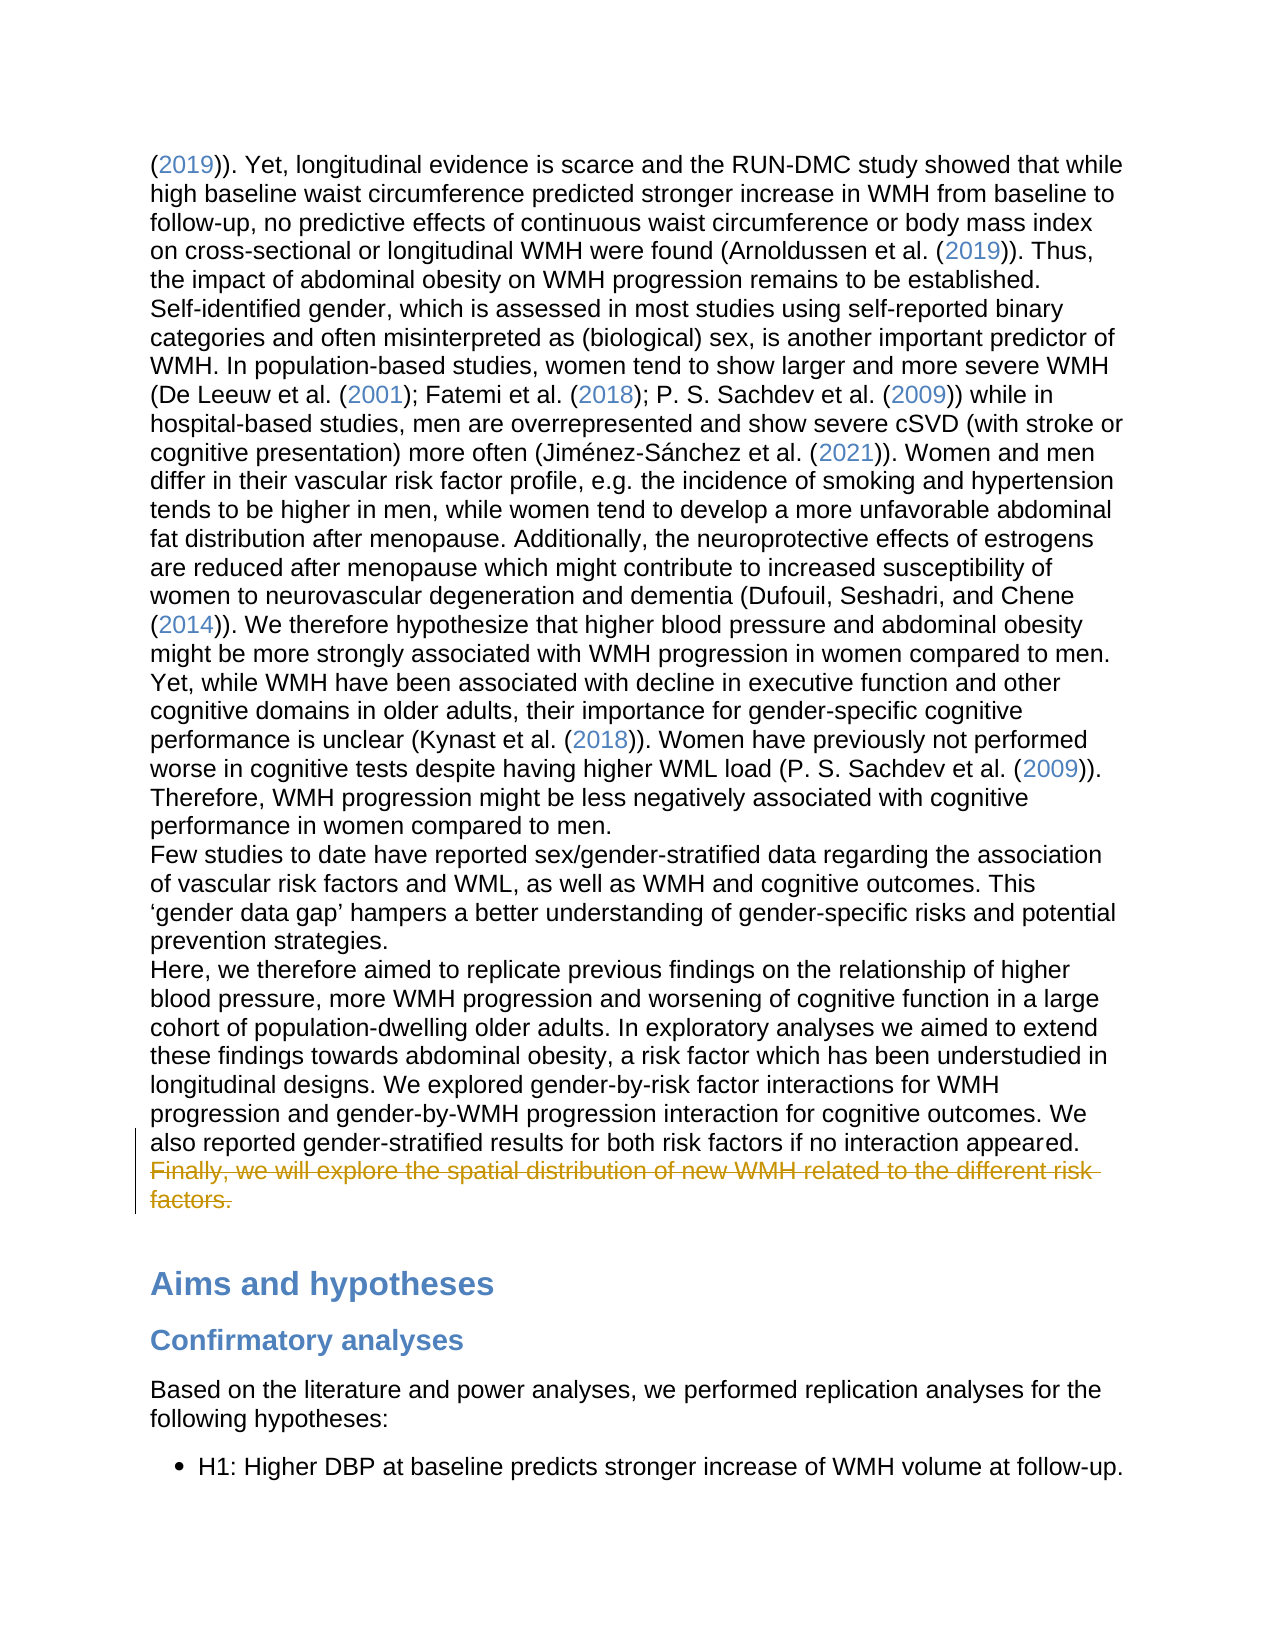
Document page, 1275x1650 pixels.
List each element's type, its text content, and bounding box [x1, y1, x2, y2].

subtitle Aims and hypotheses [150, 1264, 1125, 1302]
list H1: Higher DBP at baseline predicts stronger increase of WMH volume at follow-up. [175, 1452, 1125, 1480]
text Based on the literature and power analyses, we performed replication analyses for the following hypotheses: [150, 1375, 1125, 1433]
subtitle Confirmatory analyses [150, 1323, 1125, 1357]
text Staying cognitively healthy is of paramount importance when we age and dementia is among the most feared diseases in our society (Hajek and König (2020)). Cerebral small vessel disease (cSVD) has been increasingly recognized as a major underlying pathology of cognitive decline and dementia (Bos et al. (2018)) CSVD describes pathologies of the brain’s small arterioles, capillaries and venules which manifest on magnetic resonance imaging (MRI) as focal lesions (white matter hyperintensities (WMH), lacunes, microbleeds, dilated perivascular spaces) and in globally reduced white matter coherence and gray matter atrophy (Wardlaw, Smith, and Dichgans (2019)). Most commonly, WMH volume and location are used as a proxy for cSVD due to relatively easy automatic quantification on brain images. Several studies have shown that the presence and extent of cSVD neuroimaging markers are predictive for stroke, future cognitive decline and dementia (Debette et al. (2019a)). While WMH are present in a large proportion of older adults, their occurrence is not random, but their location and extent strongly depends on the presence of vascular risk factors (Jorgensen et al. (2018)). It is well known that elevated blood pressure and hypertension are associated with the appearance and progression of WMH in mid and late life (Dufouil et al. (2001); Jansen et al. (2022), Scharf et al. (2019), Vermeer, Longstreth, and Koudstaal (2007); Williamson et al. (2018)) but see (Dickie et al. (2016), P. Sachdev et al. (2007)). While both systolic and diastolic blood pressure (DBP) are important predictors, effects seem to be more pronounced for DBP (D. Zhang et al. (2020)). Randomized controlled trials have provided evidence that intensive blood pressure control can reduce the progression of WMH in hypertensive and diabetic patients(de Havenon et al. (2019); Nasrallah et al. (2019); H. Zhang et al. (2019)), yet no consensus on how to specifically target cSVD and related cognitive decline has been reached (Wardlaw et al., 2021). More recently, abdominal obesity has emerged as a risk factor for cSVD in cross-sectional studies (Higuchi, Kabeya, and Kato (2017); Kim et al. (2017); Lampe, Zhang, et al. (2019); Morys, Dadar, and Dagher (2021); Veldsman et al. (2020); Vuorinen et al. (2011); Yamashiro et al. (2014)). Mendelian randomization suggested that larger abdominal fat depots (measured as waist-to-hip ratio) are more predictive for WMH than overall obesity (measured as body mass index) (Marini, Anderson Christopher, and Rosand (2020)). This effect was largely independent of DBP and glucose metabolism. Along these lines, several studies reported an association between abdominal obesity and WMH in deep white matter regions as opposed to hypertension-related periventricular WMH, hinting to the involvement of different pathophysiological mechanisms (Armstrong et al. (2020); Griffanti et al. (2018); Lampe, Zhang, et al. (2019); Veldsman et al. (2020)). One of those mechanisms might be the circulation of systemic inflammatory markers, secreted by abdominal fat tissue, which initiate pathological processes such as endothelial damage and blood brain barrier leakage in the cerebral vasculature of the deep white matter (Wardlaw, Smith, and Dichgans (2019)). Yet, longitudinal evidence is scarce and the RUN-DMC study showed that while high baseline waist circumference predicted stronger increase in WMH from baseline to follow-up, no predictive effects of continuous waist circumference or body mass index on cross-sectional or longitudinal WMH were found (Arnoldussen et al. (2019)). Thus, the impact of abdominal obesity on WMH progression remains to be established. Self-identified gender, which is assessed in most studies using self-reported binary categories and often misinterpreted as (biological) sex, is another important predictor of WMH. In population-based studies, women tend to show larger and more severe WMH (De Leeuw et al. (2001); Fatemi et al. (2018); P. S. Sachdev et al. (2009)) while in hospital-based studies, men are overrepresented and show severe cSVD (with stroke or cognitive presentation) more often (Jiménez-Sánchez et al. (2021)). Women and men differ in their vascular risk factor profile, e.g. the incidence of smoking and hypertension tends to be higher in men, while women tend to develop a more unfavorable abdominal fat distribution after menopause. Additionally, the neuroprotective effects of estrogens are reduced after menopause which might contribute to increased susceptibility of women to neurovascular degeneration and dementia (Dufouil, Seshadri, and Chene (2014)). We therefore hypothesize that higher blood pressure and abdominal obesity might be more strongly associated with WMH progression in women compared to men. Yet, while WMH have been associated with decline in executive function and other cognitive domains in older adults, their importance for gender-specific cognitive performance is unclear (Kynast et al. (2018)). Women have previously not performed worse in cognitive tests despite having higher WML load (P. S. Sachdev et al. (2009)). Therefore, WMH progression might be less negatively associated with cognitive performance in women compared to men. Few studies to date have reported sex/gender-stratified data regarding the association of vascular risk factors and WML, as well as WMH and cognitive outcomes. This ‘gender data gap’ hampers a better understanding of gender-specific risks and potential prevention strategies. Here, we therefore aimed to replicate previous findings on the relationship of higher blood pressure, more WMH progression and worsening of cognitive function in a large cohort of population-dwelling older adults. In exploratory analyses we aimed to extend these findings towards abdominal obesity, a risk factor which has been understudied in longitudinal designs. We explored gender-by-risk factor interactions for WMH progression and gender-by-WMH progression interaction for cognitive outcomes. We also reported gender-stratified results for both risk factors if no interaction appeared. [150, 150, 1125, 1214]
